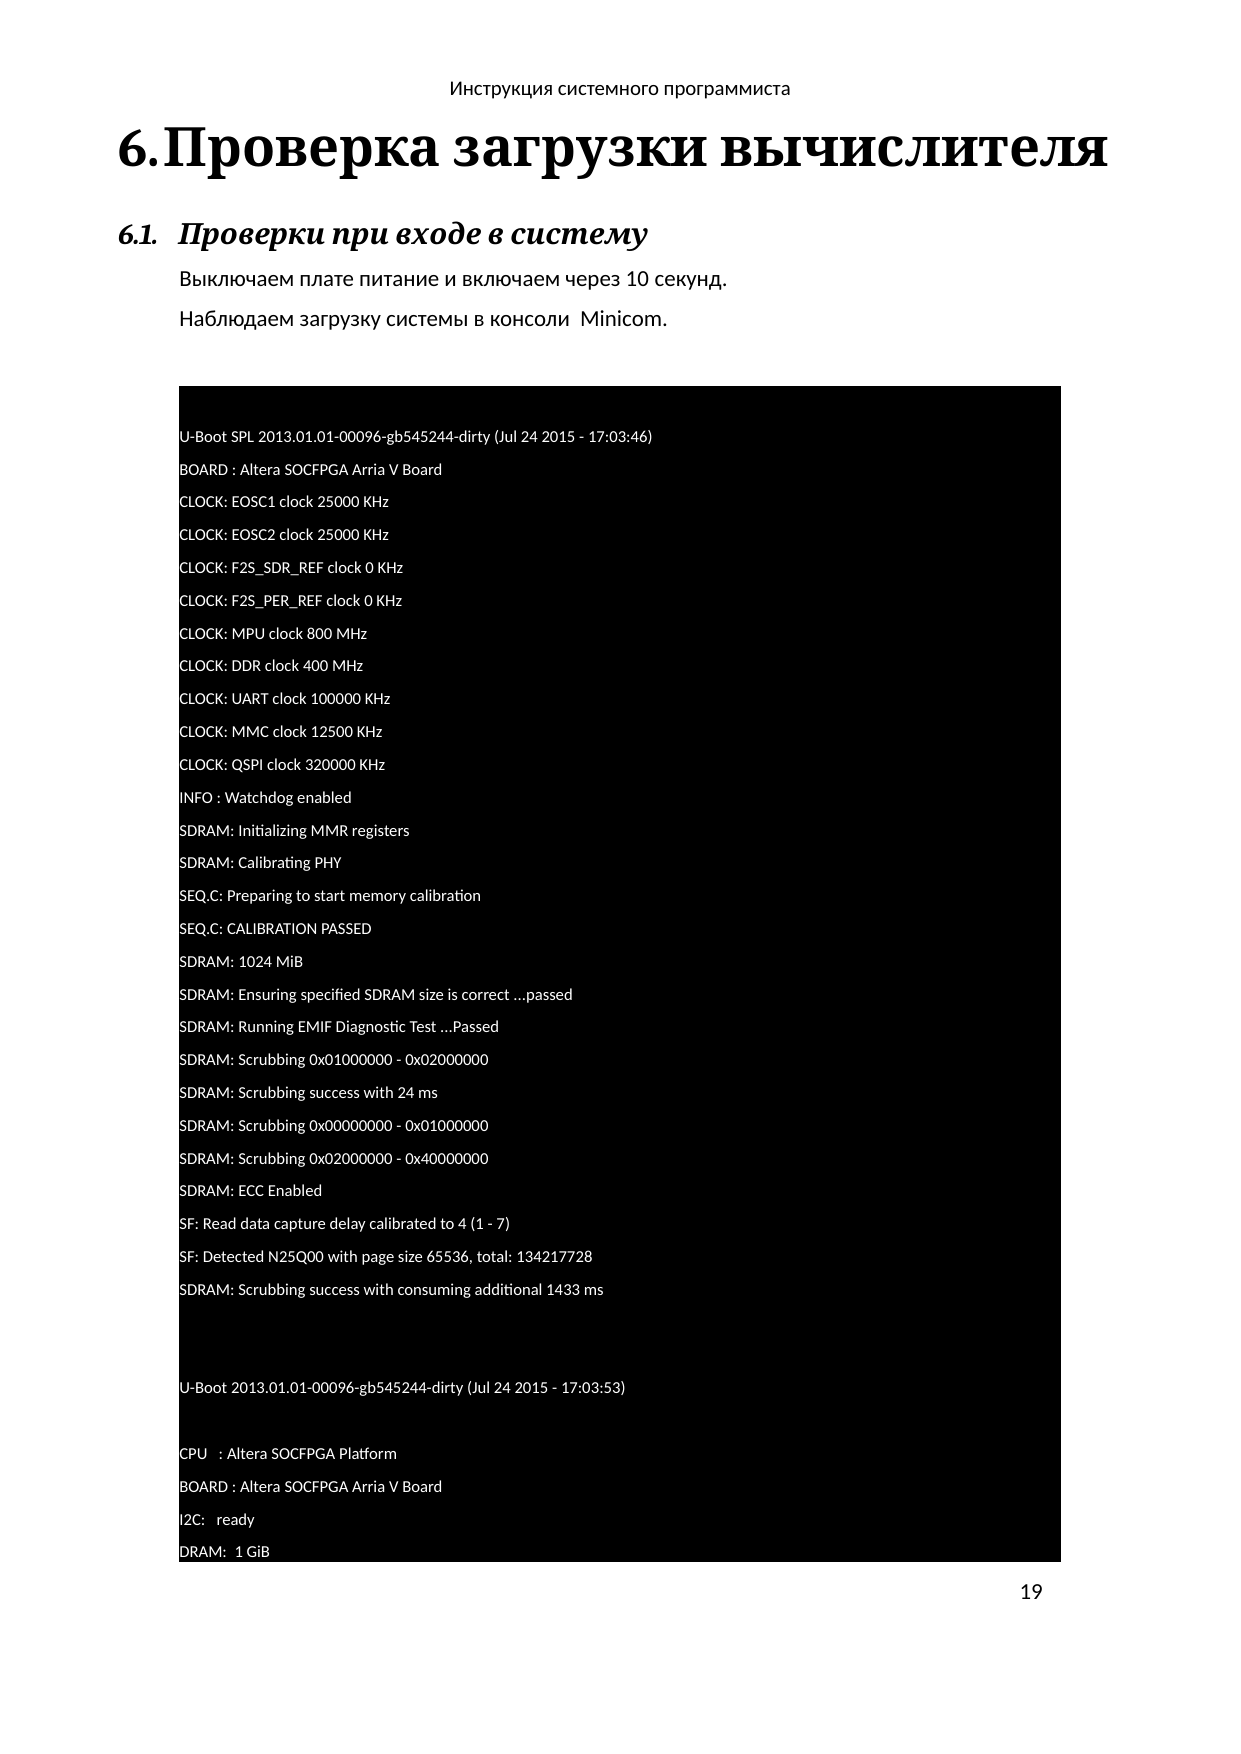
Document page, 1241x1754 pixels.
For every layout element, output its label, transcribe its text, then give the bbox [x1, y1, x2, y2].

text SDRAM: 1024 MiB [179, 951, 1061, 971]
text SDRAM: Initializing MMR registers [179, 820, 1061, 840]
subtitle Проверки при входе в систему [118, 218, 1122, 251]
text SDRAM: Scrubbing 0x00000000 - 0x01000000 [179, 1115, 1061, 1135]
text CPU : Altera SOCFPGA Platform [179, 1443, 1061, 1463]
text CLOCK: MPU clock 800 MHz [179, 623, 1061, 643]
text CLOCK: F2S_PER_REF clock 0 KHz [179, 590, 1061, 610]
text Выключаем плате питание и включаем через 10 cекунд. [179, 264, 1061, 292]
text CLOCK: UART clock 100000 KHz [179, 688, 1061, 709]
text SF: Detected N25Q00 with page size 65536, total: 134217728 [179, 1246, 1061, 1267]
text BOARD : Altera SOCFPGA Arria V Board [179, 459, 1061, 479]
text I2C: ready [179, 1509, 1061, 1529]
text SDRAM: Running EMIF Diagnostic Test ...Passed [179, 1017, 1061, 1037]
text U-Boot SPL 2013.01.01-00096-gb545244-dirty (Jul 24 2015 - 17:03:46) [179, 426, 1061, 446]
text CLOCK: MMC clock 12500 KHz [179, 721, 1061, 742]
text Наблюдаем загрузку системы в консоли Minicom. [179, 304, 1061, 332]
text SDRAM: ECC Enabled [179, 1181, 1061, 1201]
text INFO : Watchdog enabled [179, 787, 1061, 807]
text CLOCK: QSPI clock 320000 KHz [179, 754, 1061, 774]
text SEQ.C: Preparing to start memory calibration [179, 885, 1061, 906]
text CLOCK: EOSC1 clock 25000 KHz [179, 492, 1061, 512]
text U-Boot 2013.01.01-00096-gb545244-dirty (Jul 24 2015 - 17:03:53) [179, 1378, 1061, 1398]
text SF: Read data capture delay calibrated to 4 (1 - 7) [179, 1213, 1061, 1234]
text SDRAM: Scrubbing 0x02000000 - 0x40000000 [179, 1148, 1061, 1168]
text CLOCK: DDR clock 400 MHz [179, 656, 1061, 676]
subtitle Проверка загрузки вычислителя [118, 118, 1122, 180]
text SDRAM: Scrubbing 0x01000000 - 0x02000000 [179, 1049, 1061, 1070]
text CLOCK: F2S_SDR_REF clock 0 KHz [179, 557, 1061, 578]
text BOARD : Altera SOCFPGA Arria V Board [179, 1476, 1061, 1496]
text SDRAM: Calibrating PHY [179, 853, 1061, 873]
text SDRAM: Ensuring specified SDRAM size is correct ...passed [179, 984, 1061, 1004]
text SDRAM: Scrubbing success with 24 ms [179, 1082, 1061, 1103]
text DRAM: 1 GiB [179, 1542, 1061, 1562]
text CLOCK: EOSC2 clock 25000 KHz [179, 524, 1061, 545]
text SEQ.C: CALIBRATION PASSED [179, 918, 1061, 938]
text SDRAM: Scrubbing success with consuming additional 1433 ms [179, 1279, 1061, 1299]
